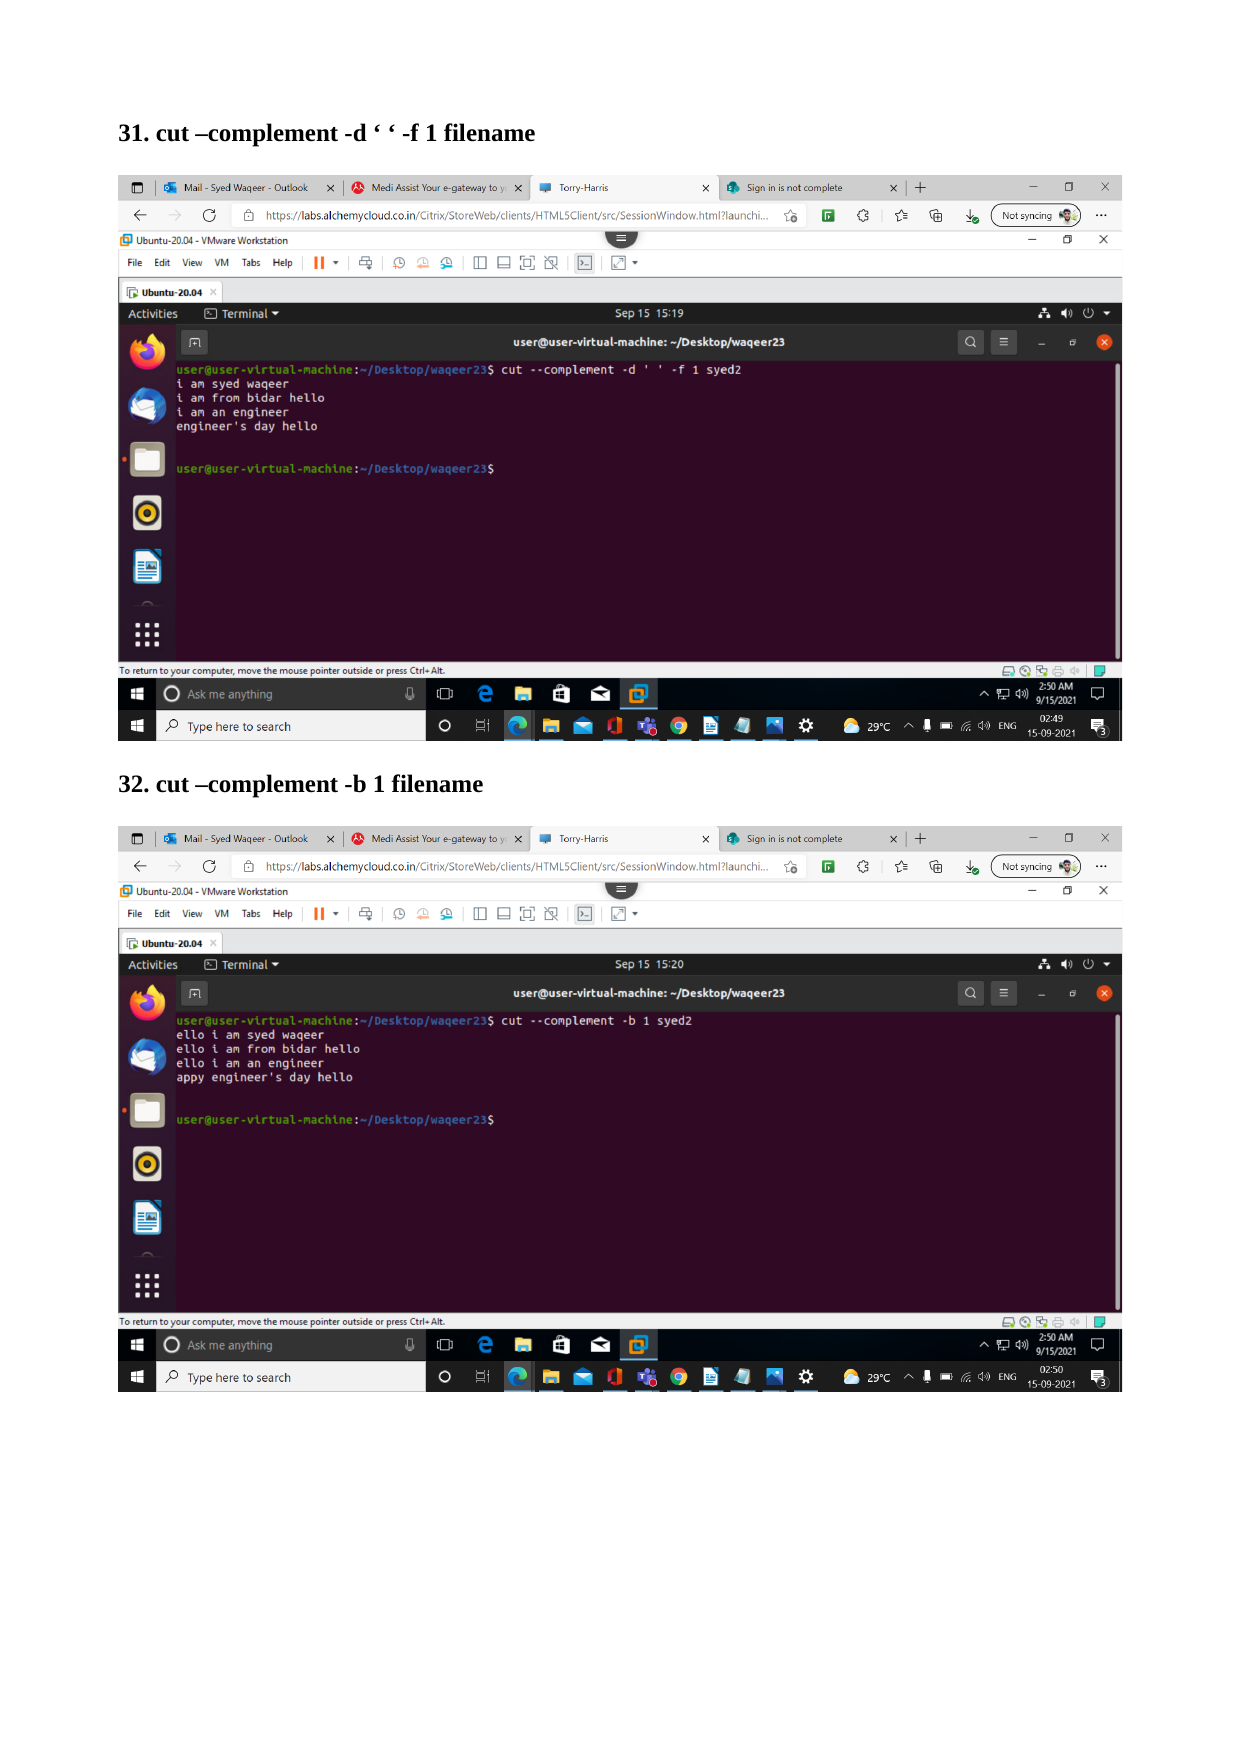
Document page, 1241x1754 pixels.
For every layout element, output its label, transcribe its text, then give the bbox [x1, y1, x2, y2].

text 31. cut –complement -d ‘ ‘ -f 1 filename [118, 118, 1122, 147]
text 32. cut –complement -b 1 filename [118, 769, 1122, 798]
picture [118, 175, 1123, 741]
picture [118, 826, 1123, 1392]
